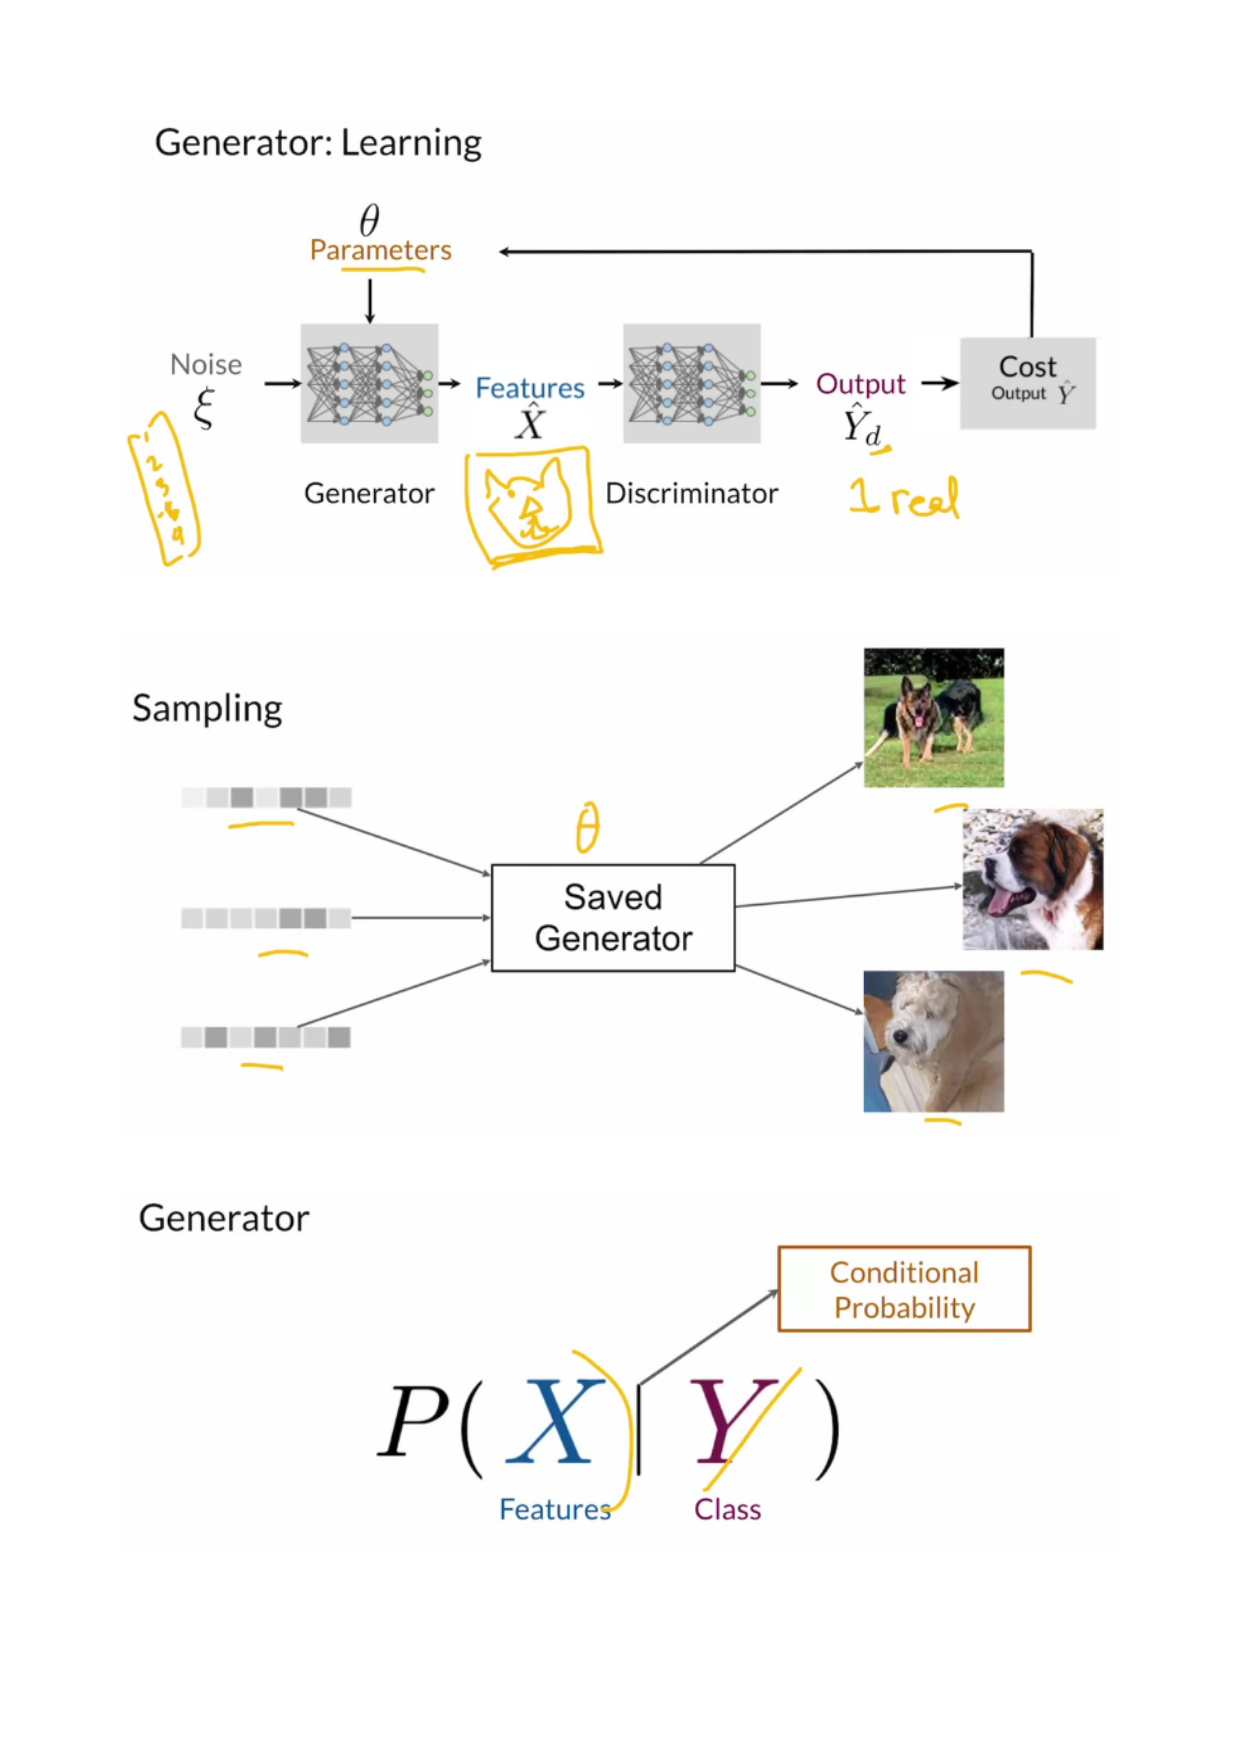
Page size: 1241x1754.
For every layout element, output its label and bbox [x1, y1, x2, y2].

picture [118, 1192, 1123, 1549]
picture [118, 118, 1123, 576]
picture [118, 632, 1123, 1135]
